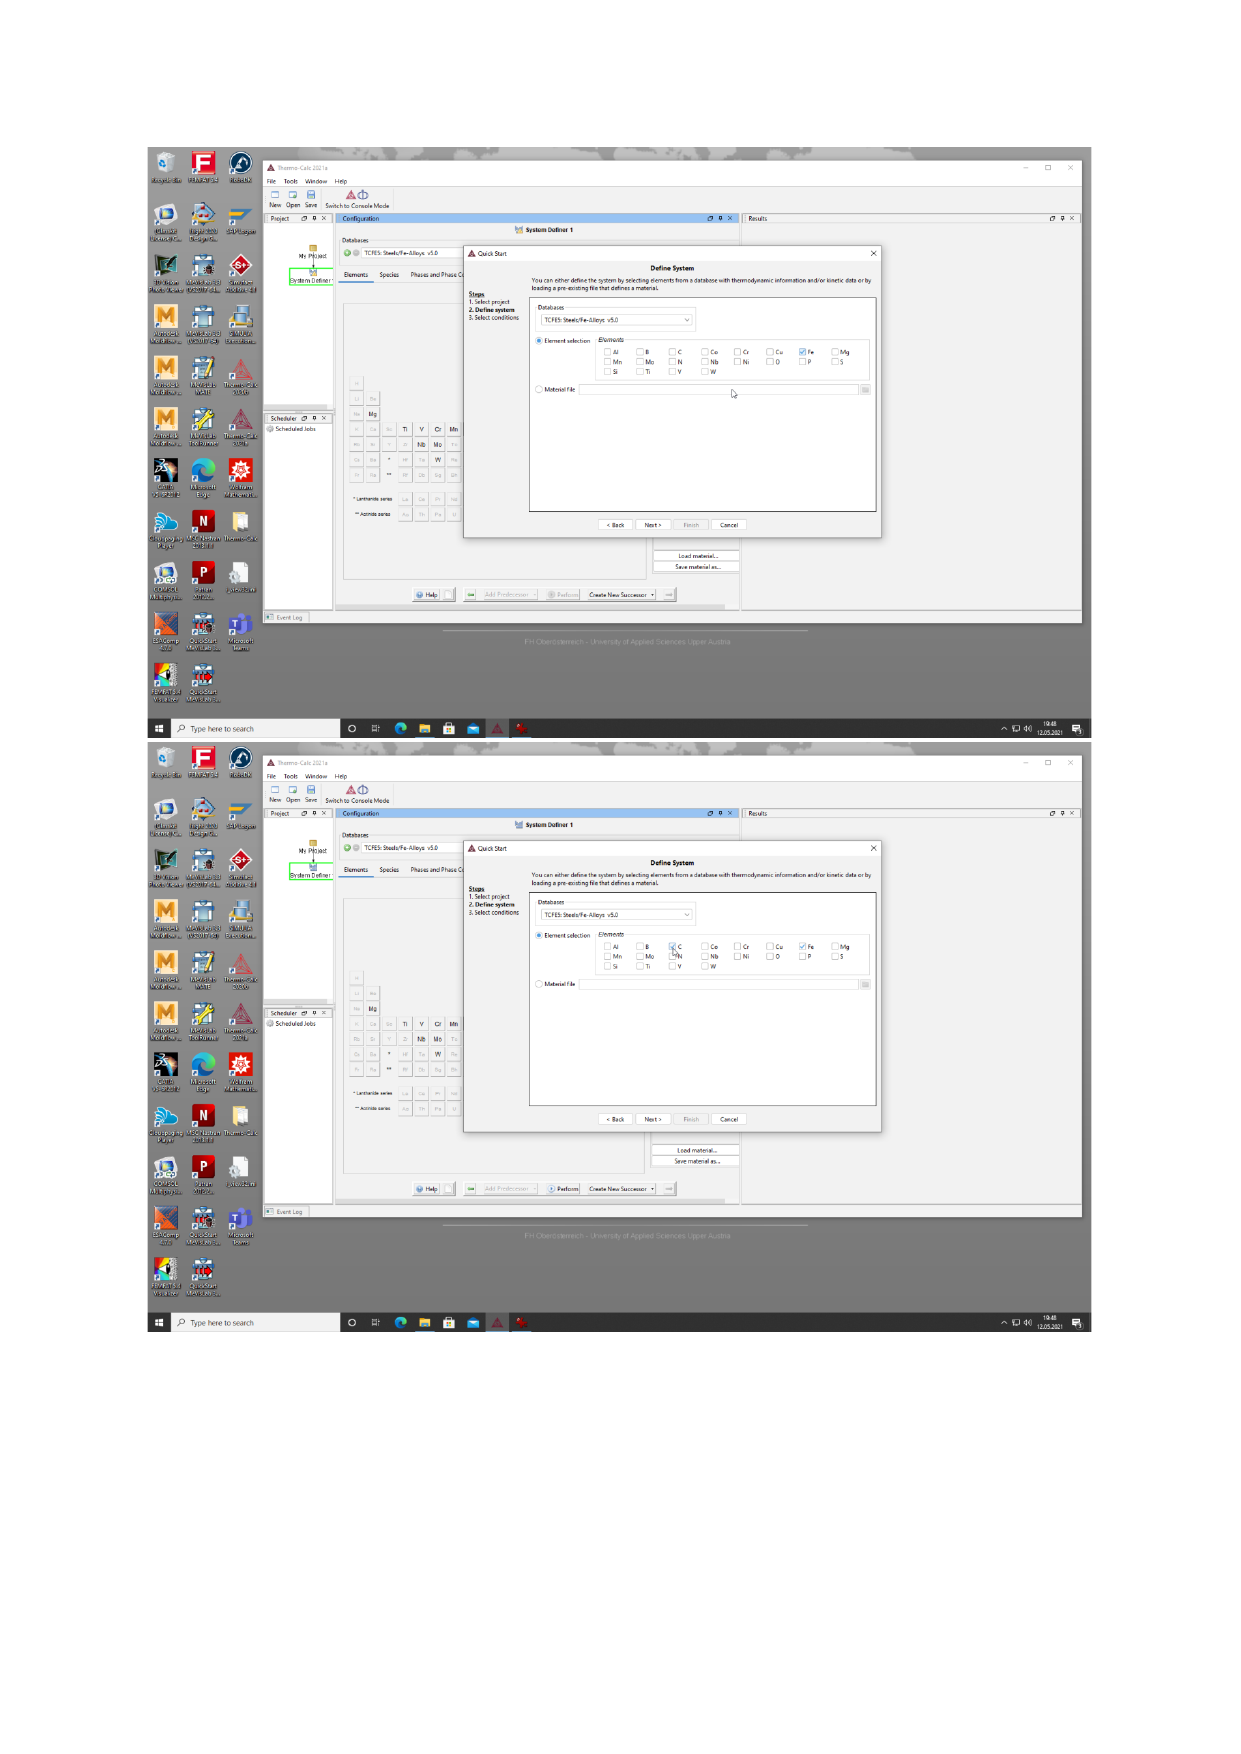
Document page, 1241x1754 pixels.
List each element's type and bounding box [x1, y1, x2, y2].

picture [147, 147, 1092, 738]
picture [147, 742, 1092, 1332]
